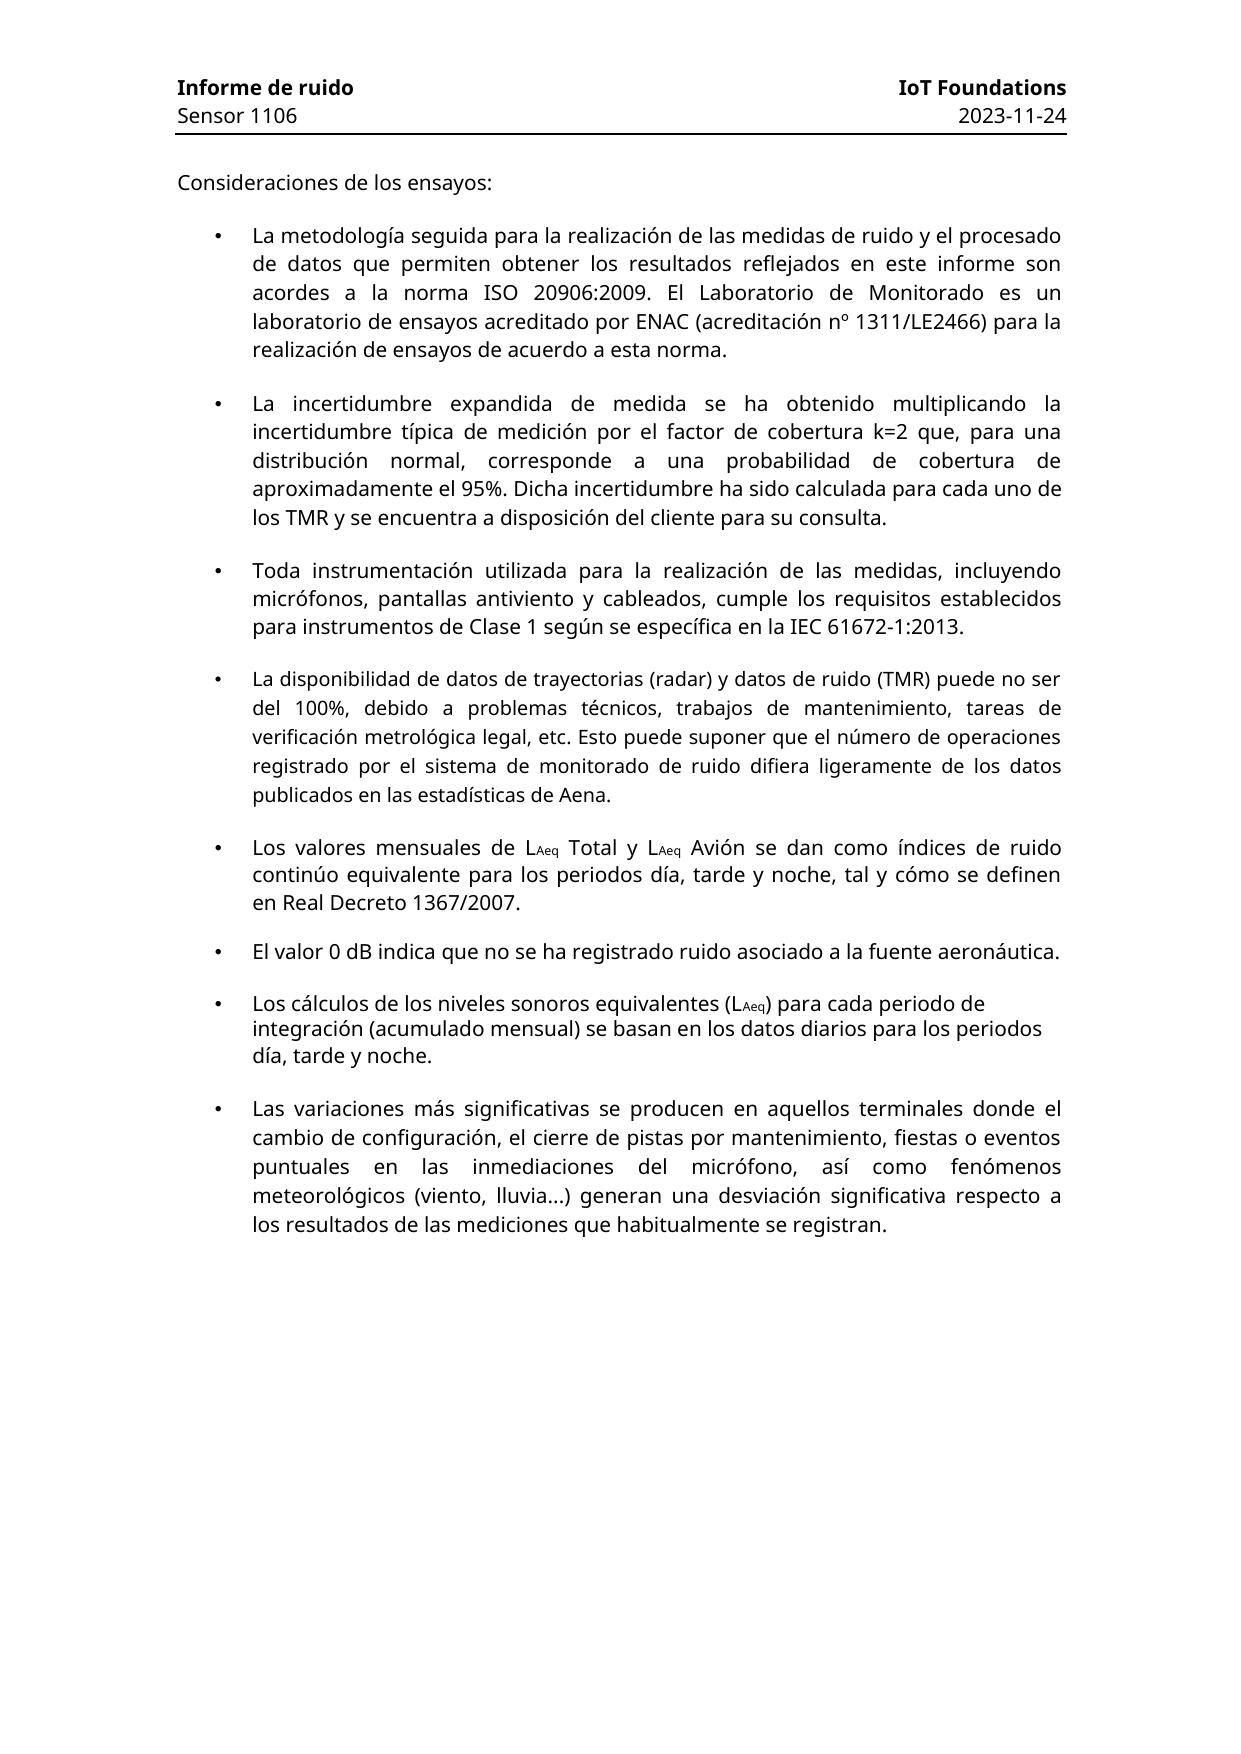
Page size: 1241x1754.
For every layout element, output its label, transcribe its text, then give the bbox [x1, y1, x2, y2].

table_header IoT Foundations [575, 73, 1067, 102]
table_cell 2023-11-24 [575, 102, 1067, 130]
text Consideraciones de los ensayos: [177, 168, 1090, 196]
table_cell Sensor 1106 [175, 102, 575, 130]
list Las variaciones más significativas se producen en aquellos terminales donde el cambio de configuración, el cierre de pistas por mantenimiento, fiestas o eventos puntuales en las inmediaciones del micrófono, así como fenómenos meteorológicos (viento, lluvia...) generan una desviación significativa respecto a los resultados de las mediciones que habitualmente se registran. [214, 1094, 1062, 1238]
table_header Informe de ruido [175, 73, 575, 102]
list Toda instrumentación utilizada para la realización de las medidas, incluyendo micrófonos, pantallas antiviento y cableados, cumple los requisitos establecidos para instrumentos de Clase 1 según se específica en la IEC 61672-1:2013. [214, 557, 1062, 640]
list El valor 0 dB indica que no se ha registrado ruido asociado a la fuente aeronáutica. [214, 937, 1090, 965]
list Los valores mensuales de LAeq Total y LAeq Avión se dan como índices de ruido continúo equivalente para los periodos día, tarde y noche, tal y cómo se definen en Real Decreto 1367/2007. [214, 833, 1062, 917]
list La metodología seguida para la realización de las medidas de ruido y el procesado de datos que permiten obtener los resultados reflejados en este informe son acordes a la norma ISO 20906:2009. El Laboratorio de Monitorado es un laboratorio de ensayos acreditado por ENAC (acreditación nº 1311/LE2466) para la realización de ensayos de acuerdo a esta norma. [214, 221, 1062, 364]
list La disponibilidad de datos de trayectorias (radar) y datos de ruido (TMR) puede no ser del 100%, debido a problemas técnicos, trabajos de mantenimiento, tareas de verificación metrológica legal, etc. Esto puede suponer que el número de operaciones registrado por el sistema de monitorado de ruido difiera ligeramente de los datos publicados en las estadísticas de Aena. [214, 665, 1062, 808]
list Los cálculos de los niveles sonoros equivalentes (LAeq) para cada periodo de integración (acumulado mensual) se basan en los datos diarios para los periodos día, tarde y noche. [214, 990, 1062, 1069]
list La incertidumbre expandida de medida se ha obtenido multiplicando la incertidumbre típica de medición por el factor de cobertura k=2 que, para una distribución normal, corresponde a una probabilidad de cobertura de aproximadamente el 95%. Dicha incertidumbre ha sido calculada para cada uno de los TMR y se encuentra a disposición del cliente para su consulta. [214, 389, 1062, 532]
